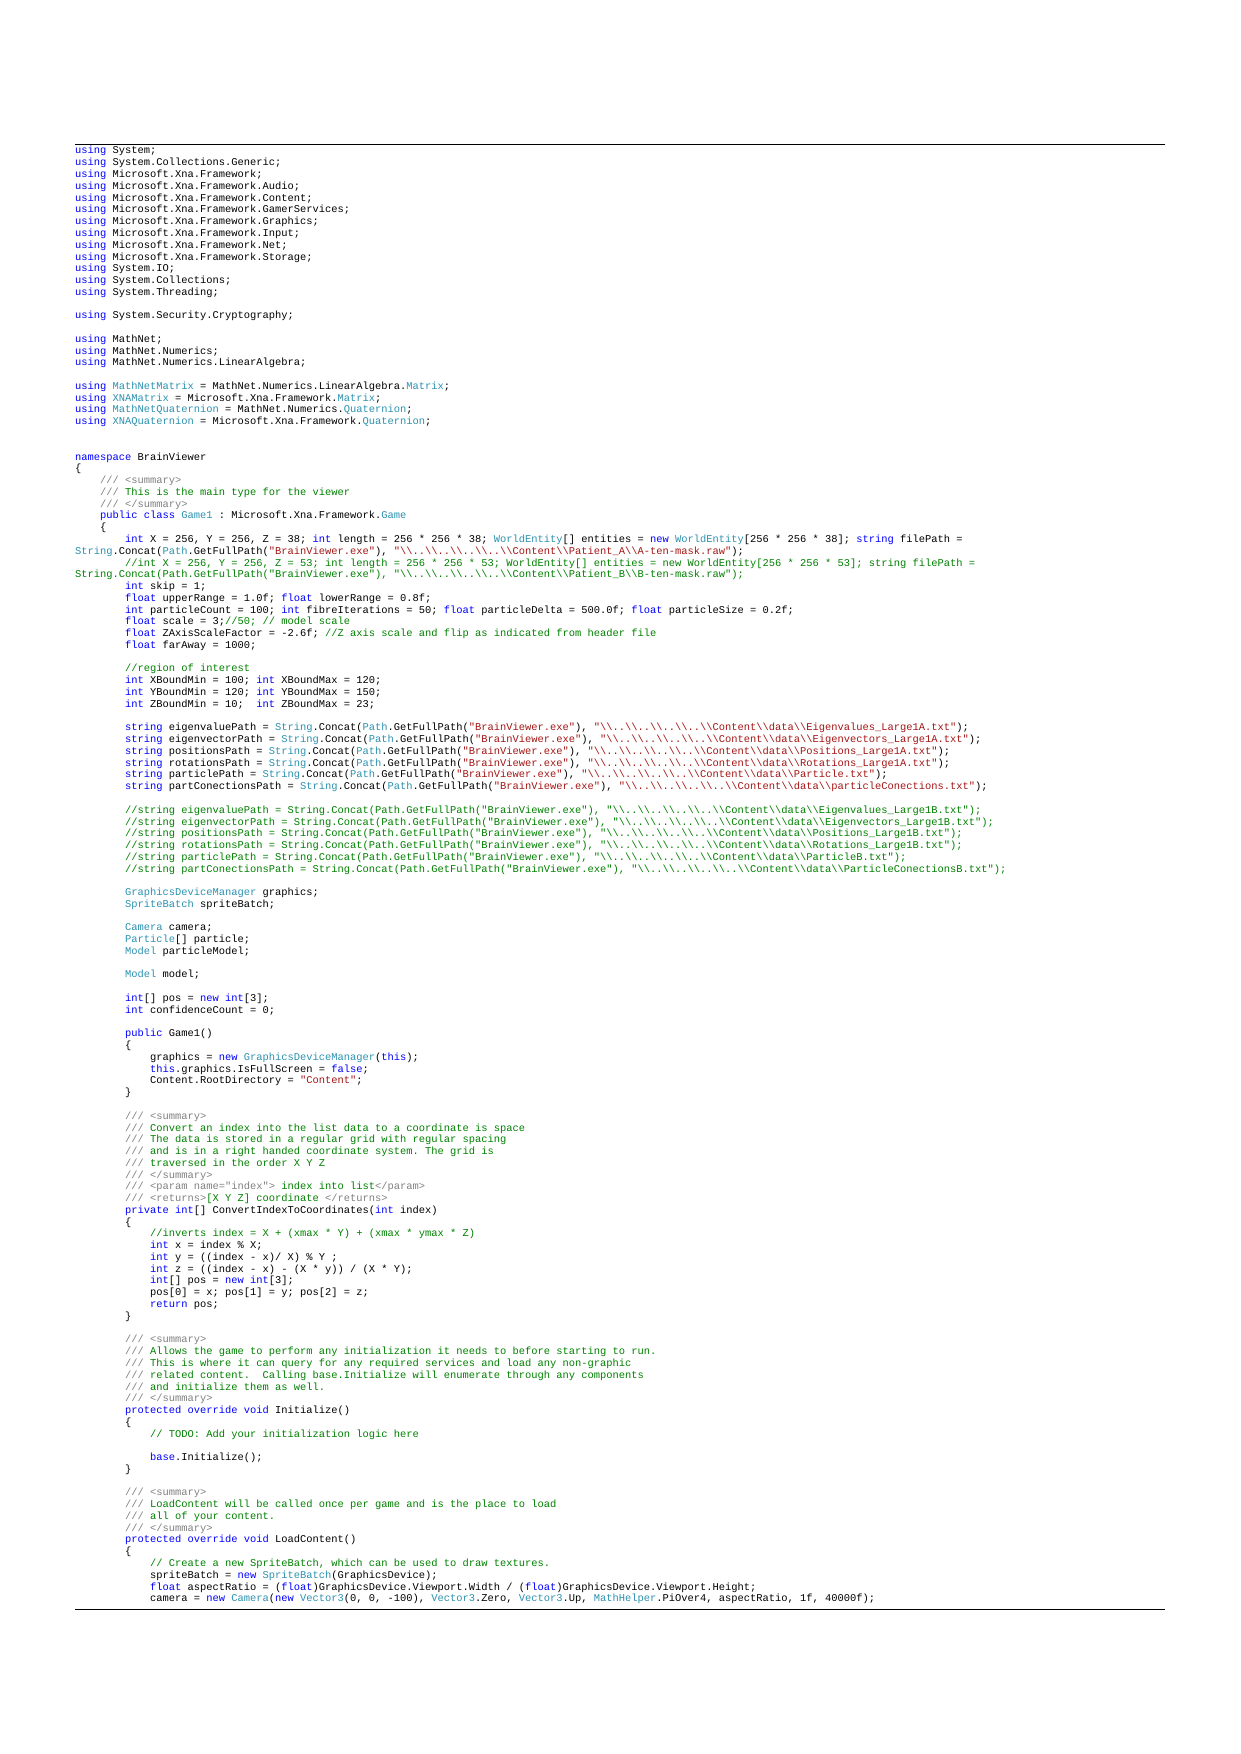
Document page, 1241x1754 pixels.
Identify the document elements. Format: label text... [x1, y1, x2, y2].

text camera = new Camera(new Vector3(0, 0, -100), Vector3.Zero, Vector3.Up, MathHelper.PiOver4, aspectRatio, 1f, 40000f); [75, 1593, 1165, 1605]
text int XBoundMin = 100; int XBoundMax = 120; [75, 675, 1165, 687]
text float ZAxisScaleFactor = -2.6f; //Z axis scale and flip as indicated from header file [75, 628, 1165, 640]
text //string eigenvaluePath = String.Concat(Path.GetFullPath("BrainViewer.exe"), "\\..\\..\\..\\..\\Content\\data\\Eigenvalues_Large1B.txt"); [75, 804, 1165, 816]
text /// and initialize them as well. [75, 1381, 1165, 1393]
text int[] pos = new int[3]; [75, 993, 1165, 1004]
text protected override void LoadContent() [75, 1534, 1165, 1546]
text int x = index % X; [75, 1240, 1165, 1252]
text } [75, 1311, 1165, 1322]
text /// related content. Calling base.Initialize will enumerate through any components [75, 1369, 1165, 1381]
text } [75, 1464, 1165, 1475]
text int confidenceCount = 0; [75, 1004, 1165, 1016]
text using MathNet.Numerics; [75, 345, 1165, 357]
text //string partConectionsPath = String.Concat(Path.GetFullPath("BrainViewer.exe"), "\\..\\..\\..\\..\\Content\\data\\ParticleConectionsB.txt"); [75, 863, 1165, 875]
text graphics = new GraphicsDeviceManager(this); [75, 1052, 1165, 1063]
text public Game1() [75, 1028, 1165, 1040]
text /// This is the main type for the viewer [75, 487, 1165, 498]
text // Create a new SpriteBatch, which can be used to draw textures. [75, 1558, 1165, 1569]
text using System.Collections; [75, 275, 1165, 287]
text private int[] ConvertIndexToCoordinates(int index) [75, 1205, 1165, 1216]
text { [75, 1417, 1165, 1428]
text /// <returns>[X Y Z] coordinate </returns> [75, 1193, 1165, 1205]
text //inverts index = X + (xmax * Y) + (xmax * ymax * Z) [75, 1228, 1165, 1240]
text /// Convert an index into the list data to a coordinate is space [75, 1122, 1165, 1134]
text using Microsoft.Xna.Framework.Net; [75, 239, 1165, 251]
text //string particlePath = String.Concat(Path.GetFullPath("BrainViewer.exe"), "\\..\\..\\..\\..\\Content\\data\\ParticleB.txt"); [75, 852, 1165, 863]
text int ZBoundMin = 10; int ZBoundMax = 23; [75, 698, 1165, 710]
text /// </summary> [75, 1169, 1165, 1181]
text /// Allows the game to perform any initialization it needs to before starting to run. [75, 1346, 1165, 1358]
text int particleCount = 100; int fibreIterations = 50; float particleDelta = 500.0f; float particleSize = 0.2f; [75, 604, 1165, 616]
text /// <summary> [75, 475, 1165, 487]
text string eigenvectorPath = String.Concat(Path.GetFullPath("BrainViewer.exe"), "\\..\\..\\..\\..\\Content\\data\\Eigenvectors_Large1A.txt"); [75, 734, 1165, 746]
text using MathNetMatrix = MathNet.Numerics.LinearAlgebra.Matrix; [75, 381, 1165, 392]
text /// <param name="index"> index into list</param> [75, 1181, 1165, 1193]
text base.Initialize(); [75, 1452, 1165, 1464]
text //region of interest [75, 663, 1165, 675]
text int X = 256, Y = 256, Z = 38; int length = 256 * 256 * 38; WorldEntity[] entities = new WorldEntity[256 * 256 * 38]; string filePath = String.Concat(Path.GetFullPath("BrainViewer.exe"), "\\..\\..\\..\\..\\Content\\Patient_A\\A-ten-mask.raw"); [75, 534, 1165, 557]
text /// The data is stored in a regular grid with regular spacing [75, 1134, 1165, 1146]
text using MathNet; [75, 334, 1165, 345]
text using System.Threading; [75, 287, 1165, 298]
text /// traversed in the order X Y Z [75, 1158, 1165, 1169]
text using System.Collections.Generic; [75, 157, 1165, 169]
text /// <summary> [75, 1111, 1165, 1122]
text float aspectRatio = (float)GraphicsDevice.Viewport.Width / (float)GraphicsDevice.Viewport.Height; [75, 1581, 1165, 1593]
text int skip = 1; [75, 581, 1165, 593]
text int[] pos = new int[3]; [75, 1275, 1165, 1287]
text /// </summary> [75, 498, 1165, 510]
text /// all of your content. [75, 1511, 1165, 1522]
text /// <summary> [75, 1487, 1165, 1499]
text //string rotationsPath = String.Concat(Path.GetFullPath("BrainViewer.exe"), "\\..\\..\\..\\..\\Content\\data\\Rotations_Large1B.txt"); [75, 840, 1165, 852]
text { [75, 522, 1165, 534]
text { [75, 1546, 1165, 1558]
text pos[0] = x; pos[1] = y; pos[2] = z; [75, 1287, 1165, 1299]
text Particle[] particle; [75, 934, 1165, 946]
text string rotationsPath = String.Concat(Path.GetFullPath("BrainViewer.exe"), "\\..\\..\\..\\..\\Content\\data\\Rotations_Large1A.txt"); [75, 757, 1165, 769]
text Content.RootDirectory = "Content"; [75, 1075, 1165, 1087]
text /// and is in a right handed coordinate system. The grid is [75, 1146, 1165, 1158]
text using Microsoft.Xna.Framework.Audio; [75, 181, 1165, 192]
text using MathNet.Numerics.LinearAlgebra; [75, 357, 1165, 369]
text { [75, 1216, 1165, 1228]
text using XNAMatrix = Microsoft.Xna.Framework.Matrix; [75, 392, 1165, 404]
text return pos; [75, 1299, 1165, 1311]
text using System.IO; [75, 263, 1165, 275]
text { [75, 463, 1165, 475]
text this.graphics.IsFullScreen = false; [75, 1063, 1165, 1075]
text SpriteBatch spriteBatch; [75, 899, 1165, 910]
text } [75, 1087, 1165, 1099]
text public class Game1 : Microsoft.Xna.Framework.Game [75, 510, 1165, 522]
text float upperRange = 1.0f; float lowerRange = 0.8f; [75, 593, 1165, 604]
text GraphicsDeviceManager graphics; [75, 887, 1165, 899]
text Model model; [75, 969, 1165, 981]
text Model particleModel; [75, 946, 1165, 957]
text using Microsoft.Xna.Framework.GamerServices; [75, 204, 1165, 216]
text /// </summary> [75, 1522, 1165, 1534]
text using MathNetQuaternion = MathNet.Numerics.Quaternion; [75, 404, 1165, 416]
text using Microsoft.Xna.Framework.Storage; [75, 251, 1165, 263]
text float farAway = 1000; [75, 640, 1165, 651]
text namespace BrainViewer [75, 451, 1165, 463]
text using XNAQuaternion = Microsoft.Xna.Framework.Quaternion; [75, 416, 1165, 428]
text /// LoadContent will be called once per game and is the place to load [75, 1499, 1165, 1511]
text //int X = 256, Y = 256, Z = 53; int length = 256 * 256 * 53; WorldEntity[] entities = new WorldEntity[256 * 256 * 53]; string filePath = String.Concat(Path.GetFullPath("BrainViewer.exe"), "\\..\\..\\..\\..\\Content\\Patient_B\\B-ten-mask.raw"); [75, 557, 1165, 581]
text string partConectionsPath = String.Concat(Path.GetFullPath("BrainViewer.exe"), "\\..\\..\\..\\..\\Content\\data\\particleConections.txt"); [75, 781, 1165, 793]
text int YBoundMin = 120; int YBoundMax = 150; [75, 687, 1165, 698]
text //string positionsPath = String.Concat(Path.GetFullPath("BrainViewer.exe"), "\\..\\..\\..\\..\\Content\\data\\Positions_Large1B.txt"); [75, 828, 1165, 840]
text spriteBatch = new SpriteBatch(GraphicsDevice); [75, 1569, 1165, 1581]
text using System.Security.Cryptography; [75, 310, 1165, 322]
text using Microsoft.Xna.Framework; [75, 169, 1165, 181]
text string particlePath = String.Concat(Path.GetFullPath("BrainViewer.exe"), "\\..\\..\\..\\..\\Content\\data\\Particle.txt"); [75, 769, 1165, 781]
text /// This is where it can query for any required services and load any non-graphic [75, 1358, 1165, 1369]
text string eigenvaluePath = String.Concat(Path.GetFullPath("BrainViewer.exe"), "\\..\\..\\..\\..\\Content\\data\\Eigenvalues_Large1A.txt"); [75, 722, 1165, 734]
text string positionsPath = String.Concat(Path.GetFullPath("BrainViewer.exe"), "\\..\\..\\..\\..\\Content\\data\\Positions_Large1A.txt"); [75, 746, 1165, 757]
text using Microsoft.Xna.Framework.Content; [75, 192, 1165, 204]
text /// </summary> [75, 1393, 1165, 1405]
text Camera camera; [75, 922, 1165, 934]
text using Microsoft.Xna.Framework.Input; [75, 228, 1165, 239]
text int y = ((index - x)/ X) % Y ; [75, 1252, 1165, 1263]
text float scale = 3;//50; // model scale [75, 616, 1165, 628]
text /// <summary> [75, 1334, 1165, 1346]
text { [75, 1040, 1165, 1052]
text using Microsoft.Xna.Framework.Graphics; [75, 216, 1165, 228]
text // TODO: Add your initialization logic here [75, 1428, 1165, 1440]
text //string eigenvectorPath = String.Concat(Path.GetFullPath("BrainViewer.exe"), "\\..\\..\\..\\..\\Content\\data\\Eigenvectors_Large1B.txt"); [75, 816, 1165, 828]
text int z = ((index - x) - (X * y)) / (X * Y); [75, 1263, 1165, 1275]
text using System; [75, 145, 1165, 157]
text protected override void Initialize() [75, 1405, 1165, 1417]
